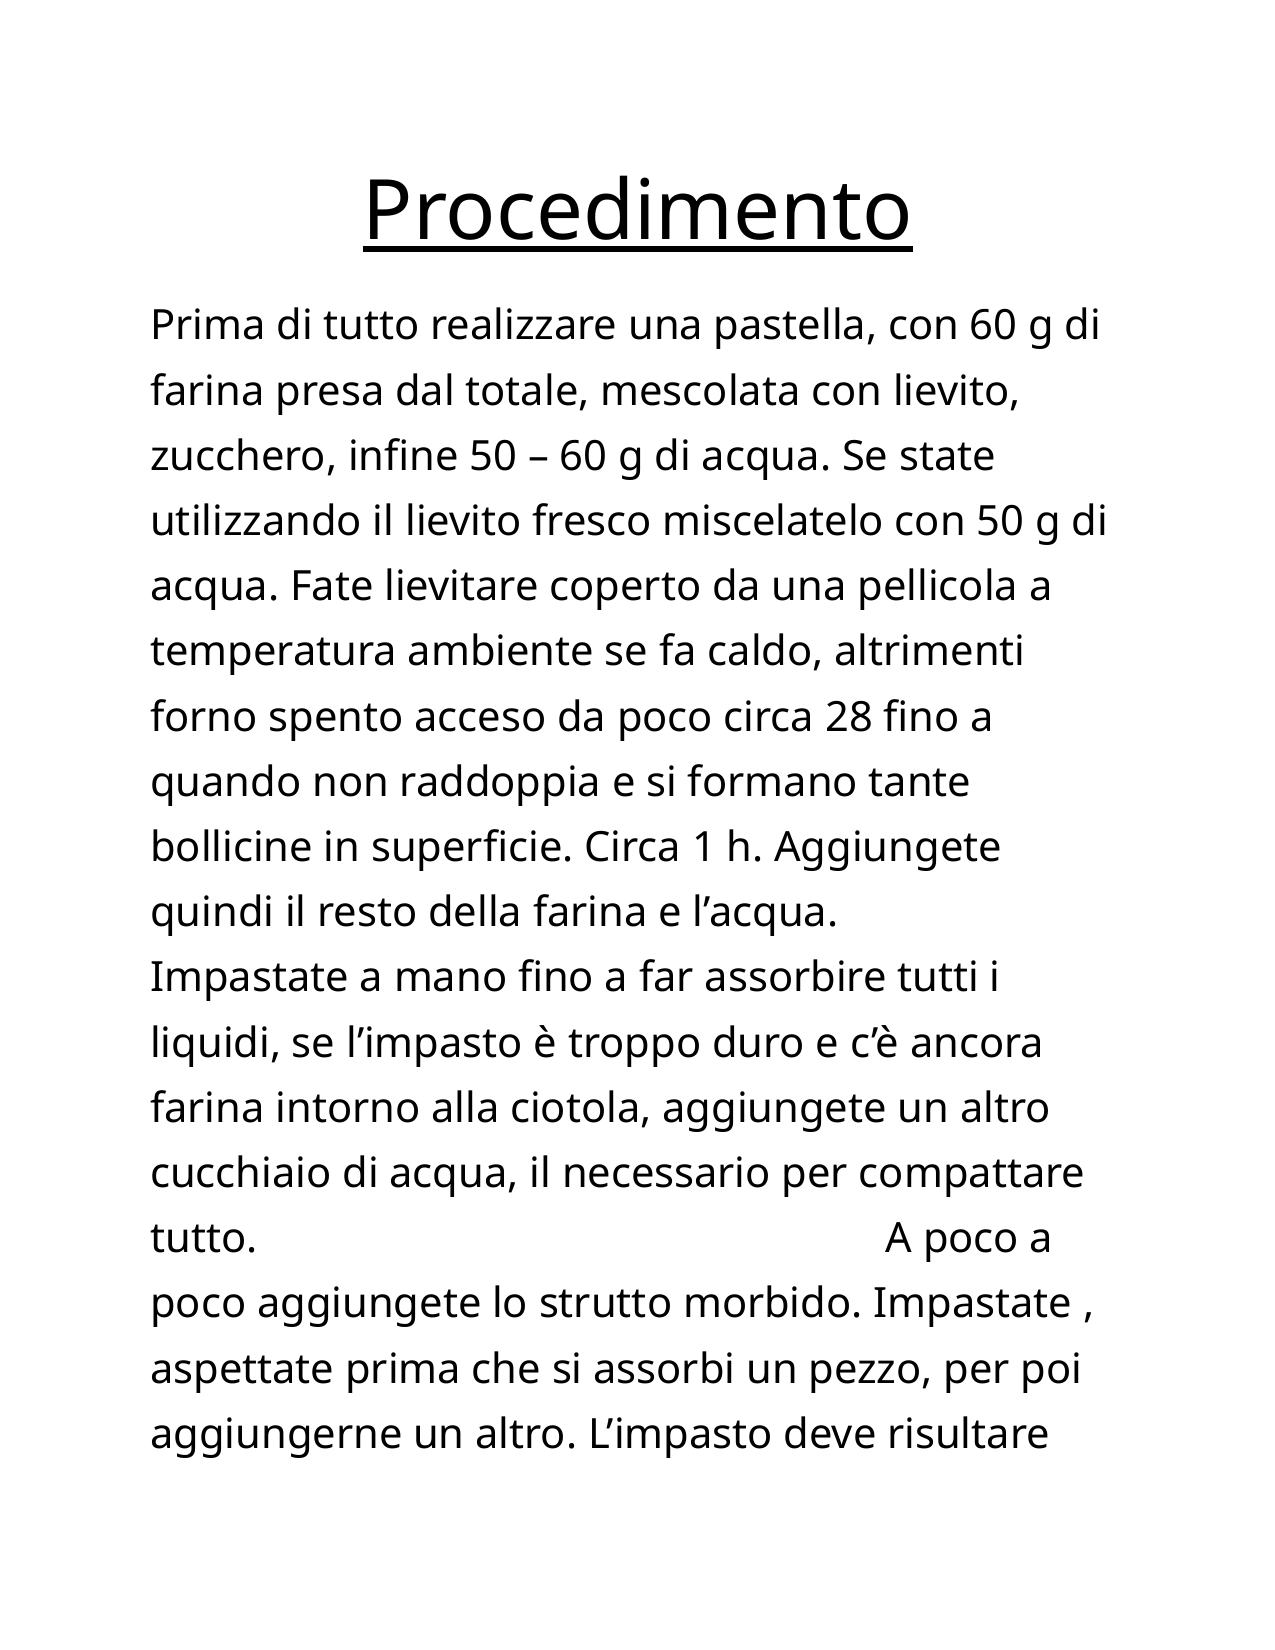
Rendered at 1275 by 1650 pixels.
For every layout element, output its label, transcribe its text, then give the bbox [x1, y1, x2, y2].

text Procedimento [150, 150, 1125, 263]
text Prima di tutto realizzare una pastella, con 60 g di farina presa dal totale, mescolata con lievito, zucchero, infine 50 – 60 g di acqua. Se state utilizzando il lievito fresco miscelatelo con 50 g di acqua. Fate lievitare coperto da una pellicola a temperatura ambiente se fa caldo, altrimenti forno spento acceso da poco circa 28 fino a quando non raddoppia e si formano tante bollicine in superficie. Circa 1 h. Aggiungete quindi il resto della farina e l’acqua. Impastate a mano fino a far assorbire tutti i liquidi, se l’impasto è troppo duro e c’è ancora farina intorno alla ciotola, aggiungete un altro cucchiaio di acqua, il necessario per compattare tutto. A poco a poco aggiungete lo strutto morbido. Impastate , aspettate prima che si assorbi un pezzo, per poi aggiungerne un altro. L’impasto deve risultare [150, 295, 1125, 1460]
